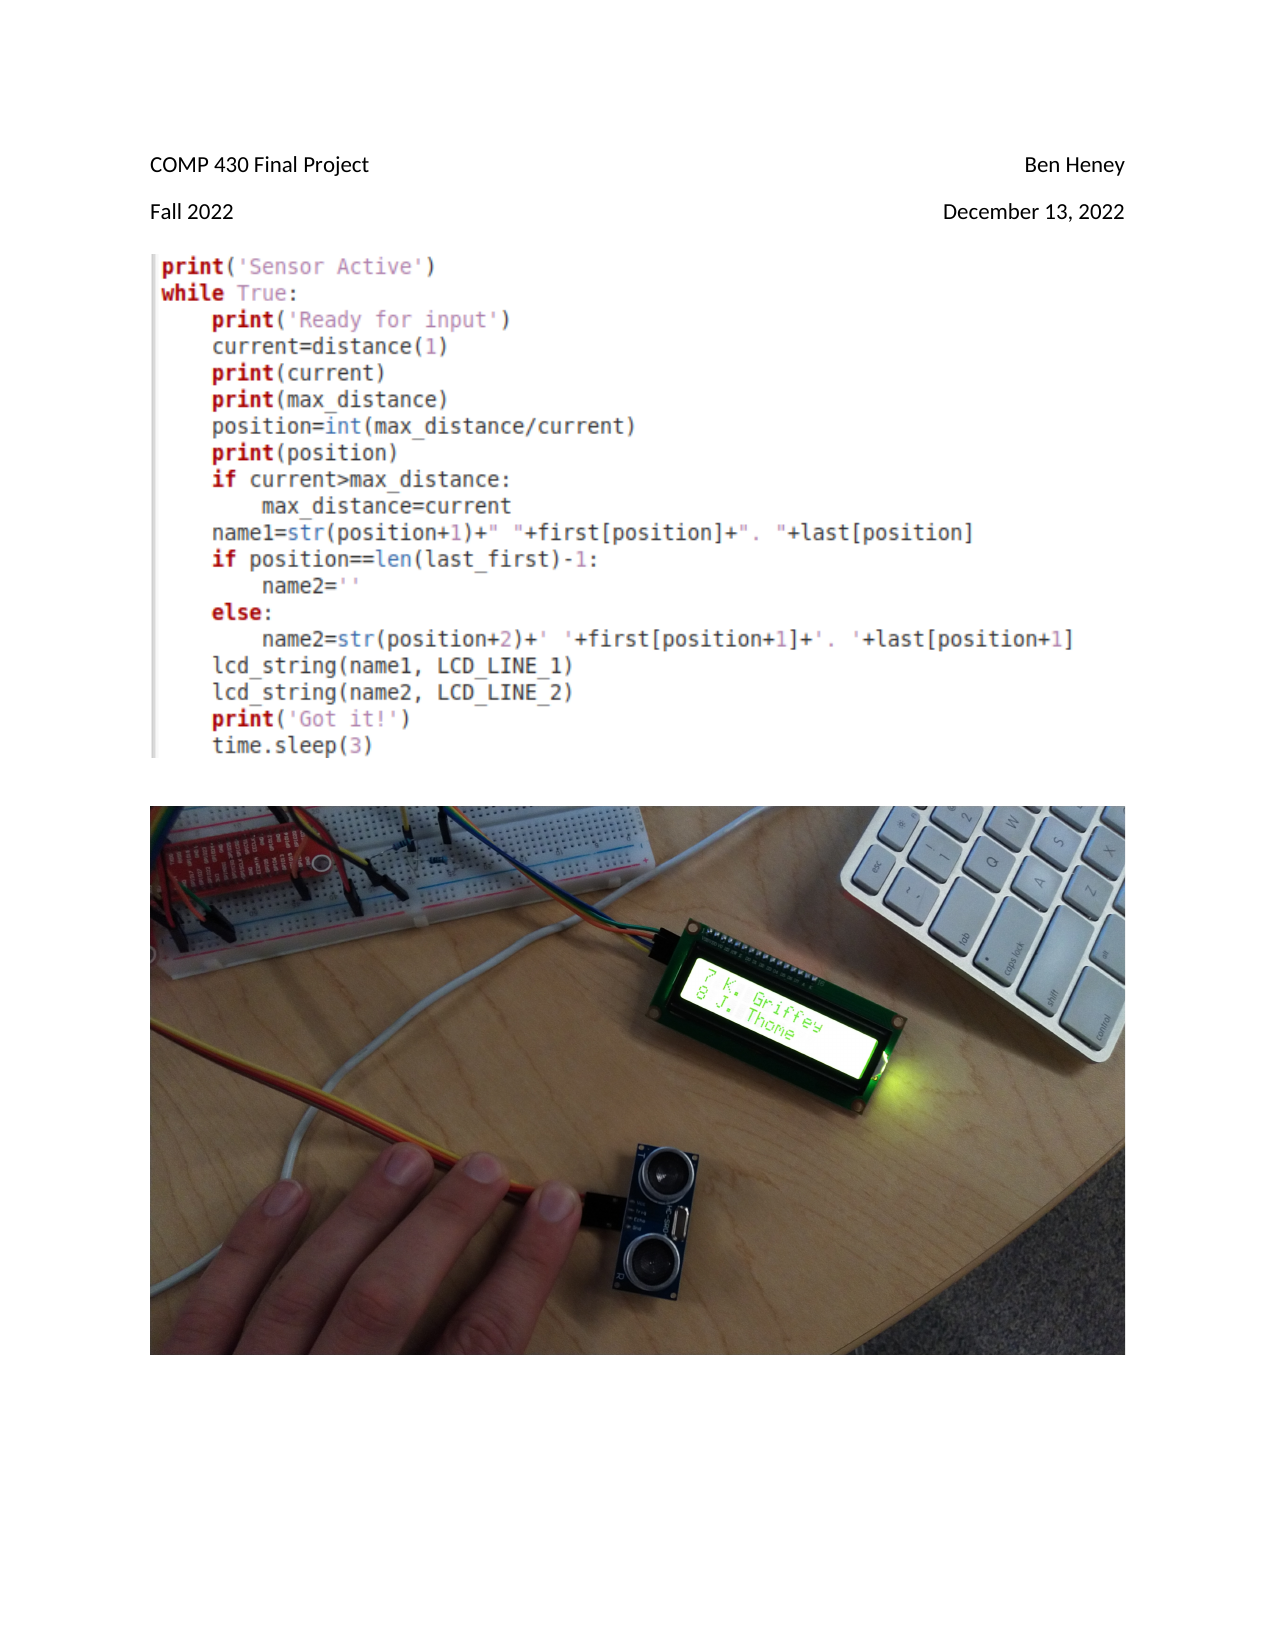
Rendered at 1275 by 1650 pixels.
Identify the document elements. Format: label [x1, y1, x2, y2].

picture [150, 806, 1125, 1355]
picture [151, 254, 1124, 758]
